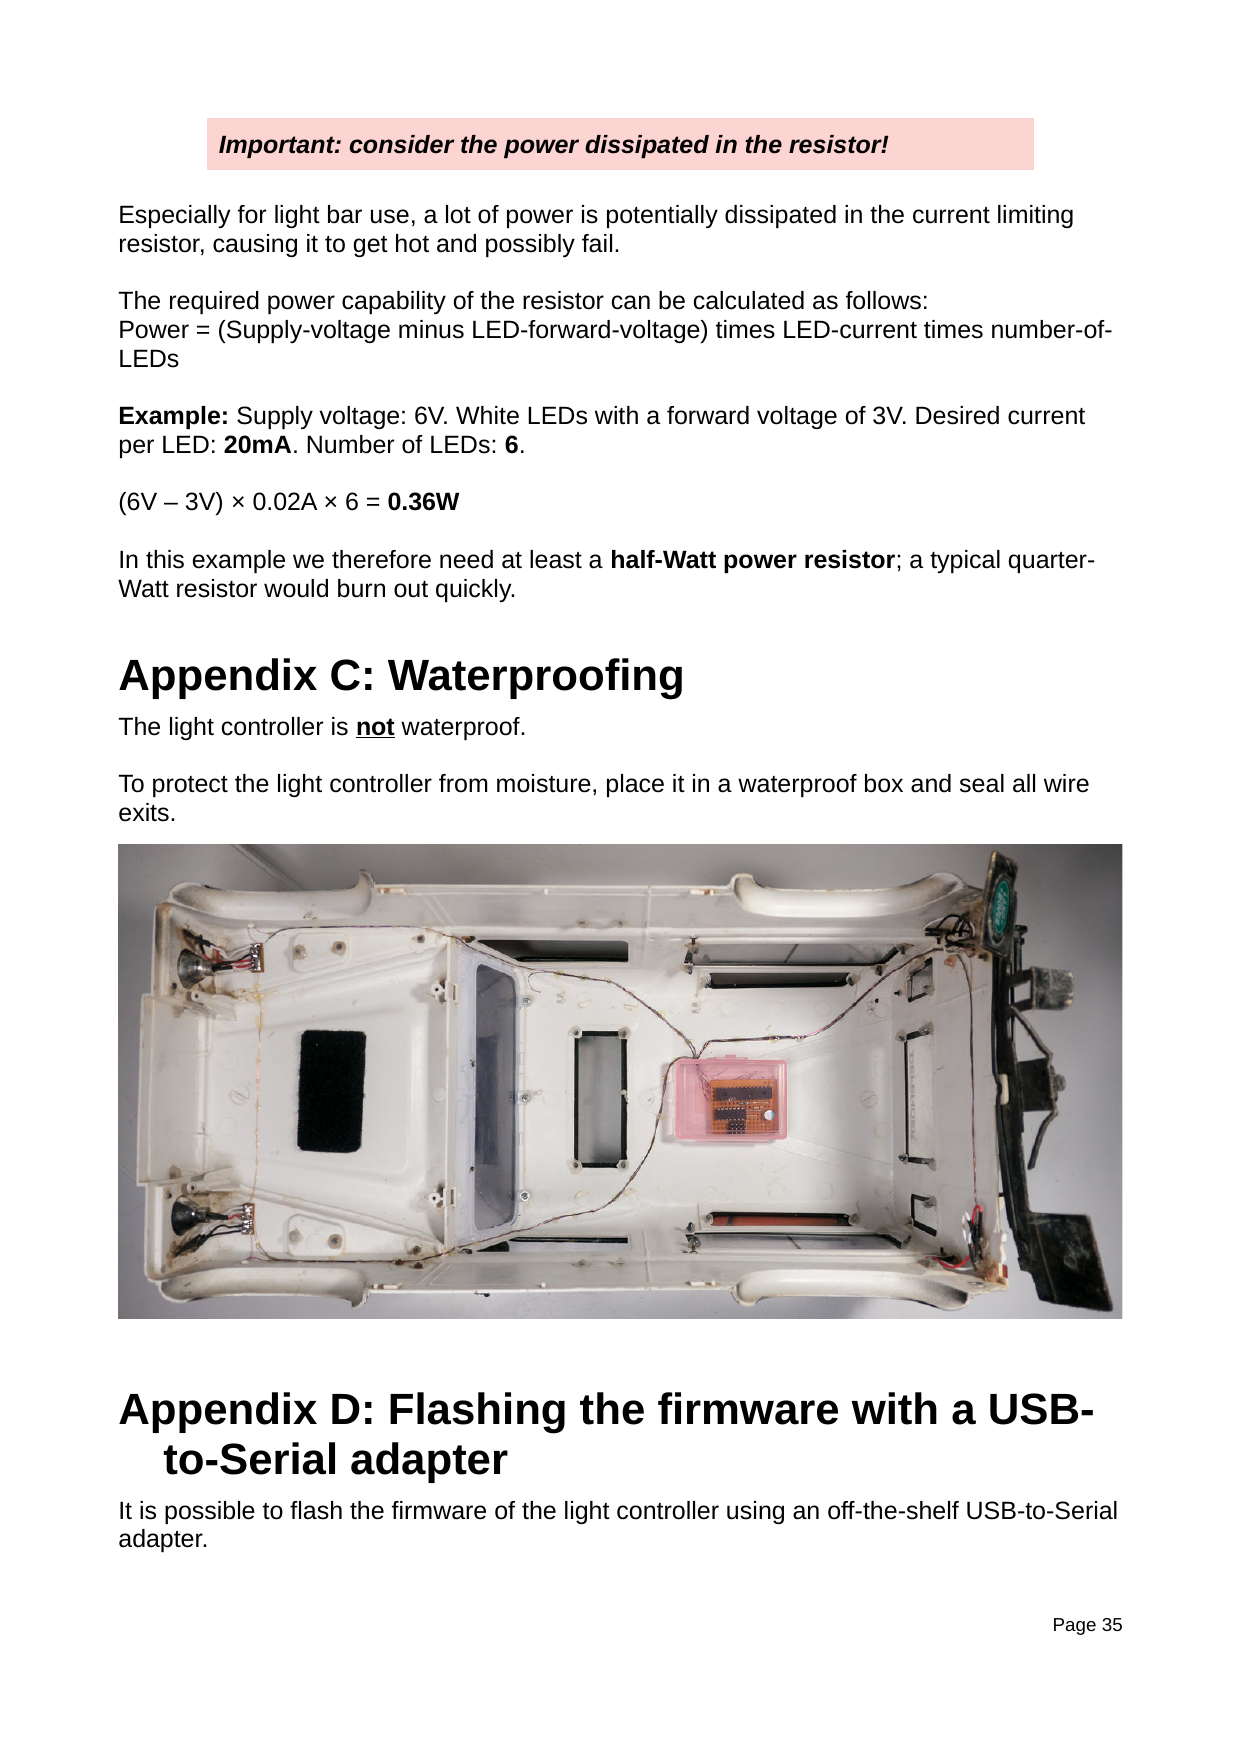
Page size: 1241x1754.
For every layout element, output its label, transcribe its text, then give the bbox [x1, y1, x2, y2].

text It is possible to flash the firmware of the light controller using an off-the-shelf USB-to-Serial adapter. [118, 1496, 1122, 1553]
subtitle Appendix C: Waterproofing [118, 650, 1122, 700]
text Power = (Supply-voltage minus LED-forward-voltage) times LED-current times number-of-LEDs [118, 315, 1122, 372]
picture [118, 844, 1123, 1319]
text Especially for light bar use, a lot of power is potentially dissipated in the current limiting resistor, causing it to get hot and possibly fail. [118, 200, 1122, 257]
text The light controller is not waterproof. [118, 712, 1122, 741]
text To protect the light controller from moisture, place it in a waterproof box and seal all wire exits. [118, 769, 1122, 827]
text Important: consider the power dissipated in the resistor! [207, 118, 1034, 170]
text (6V – 3V) × 0.02A × 6 = 0.36W [118, 487, 1122, 516]
text In this example we therefore need at least a half-Watt power resistor; a typical quarter-Watt resistor would burn out quickly. [118, 545, 1122, 602]
subtitle Appendix D: Flashing the firmware with a USB-to-Serial adapter [118, 1383, 1122, 1484]
text The required power capability of the resistor can be calculated as follows: [118, 286, 1122, 315]
text Example: Supply voltage: 6V. White LEDs with a forward voltage of 3V. Desired current per LED: 20mA. Number of LEDs: 6. [118, 401, 1122, 459]
